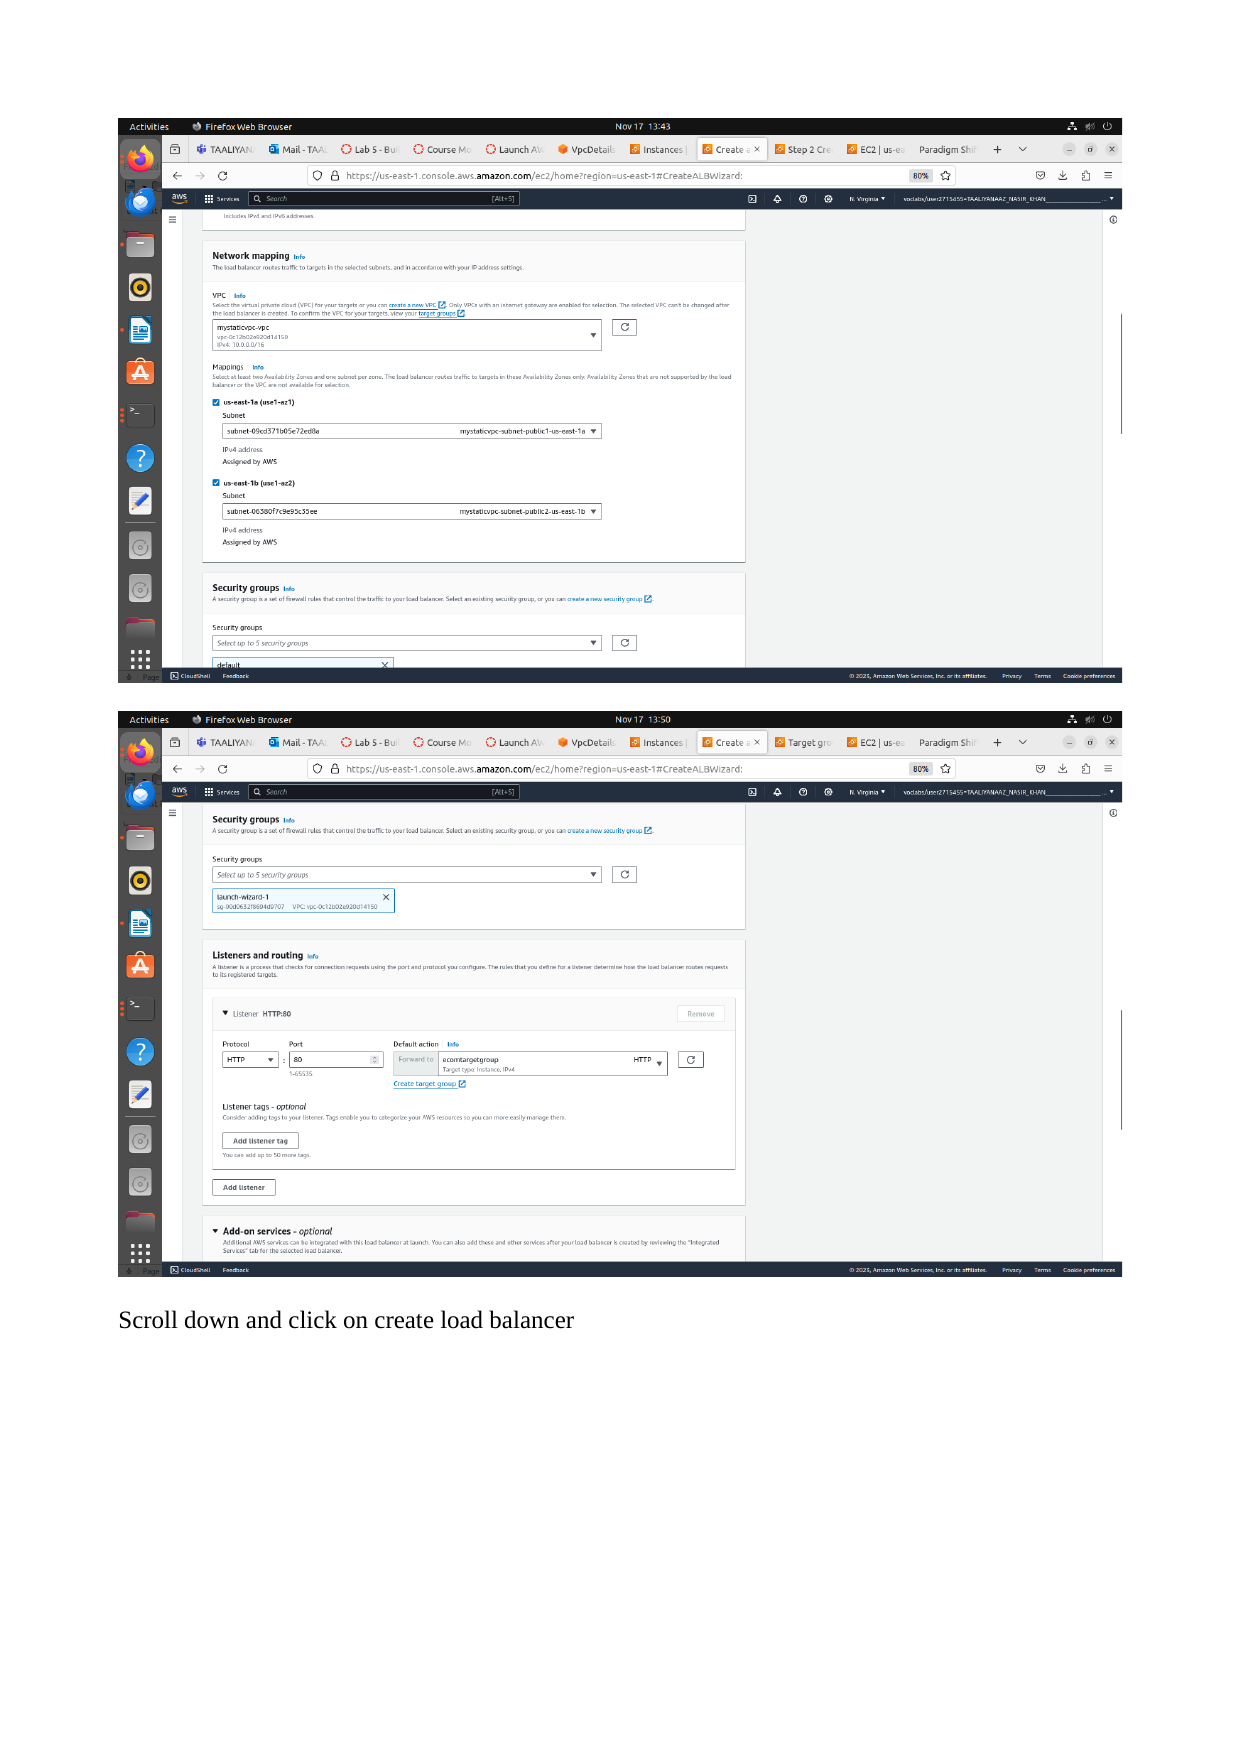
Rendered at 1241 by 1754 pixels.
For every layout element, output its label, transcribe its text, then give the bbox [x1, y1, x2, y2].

picture [118, 711, 1123, 1277]
text Scroll down and click on create load balancer [118, 1305, 1122, 1334]
picture [118, 118, 1123, 683]
